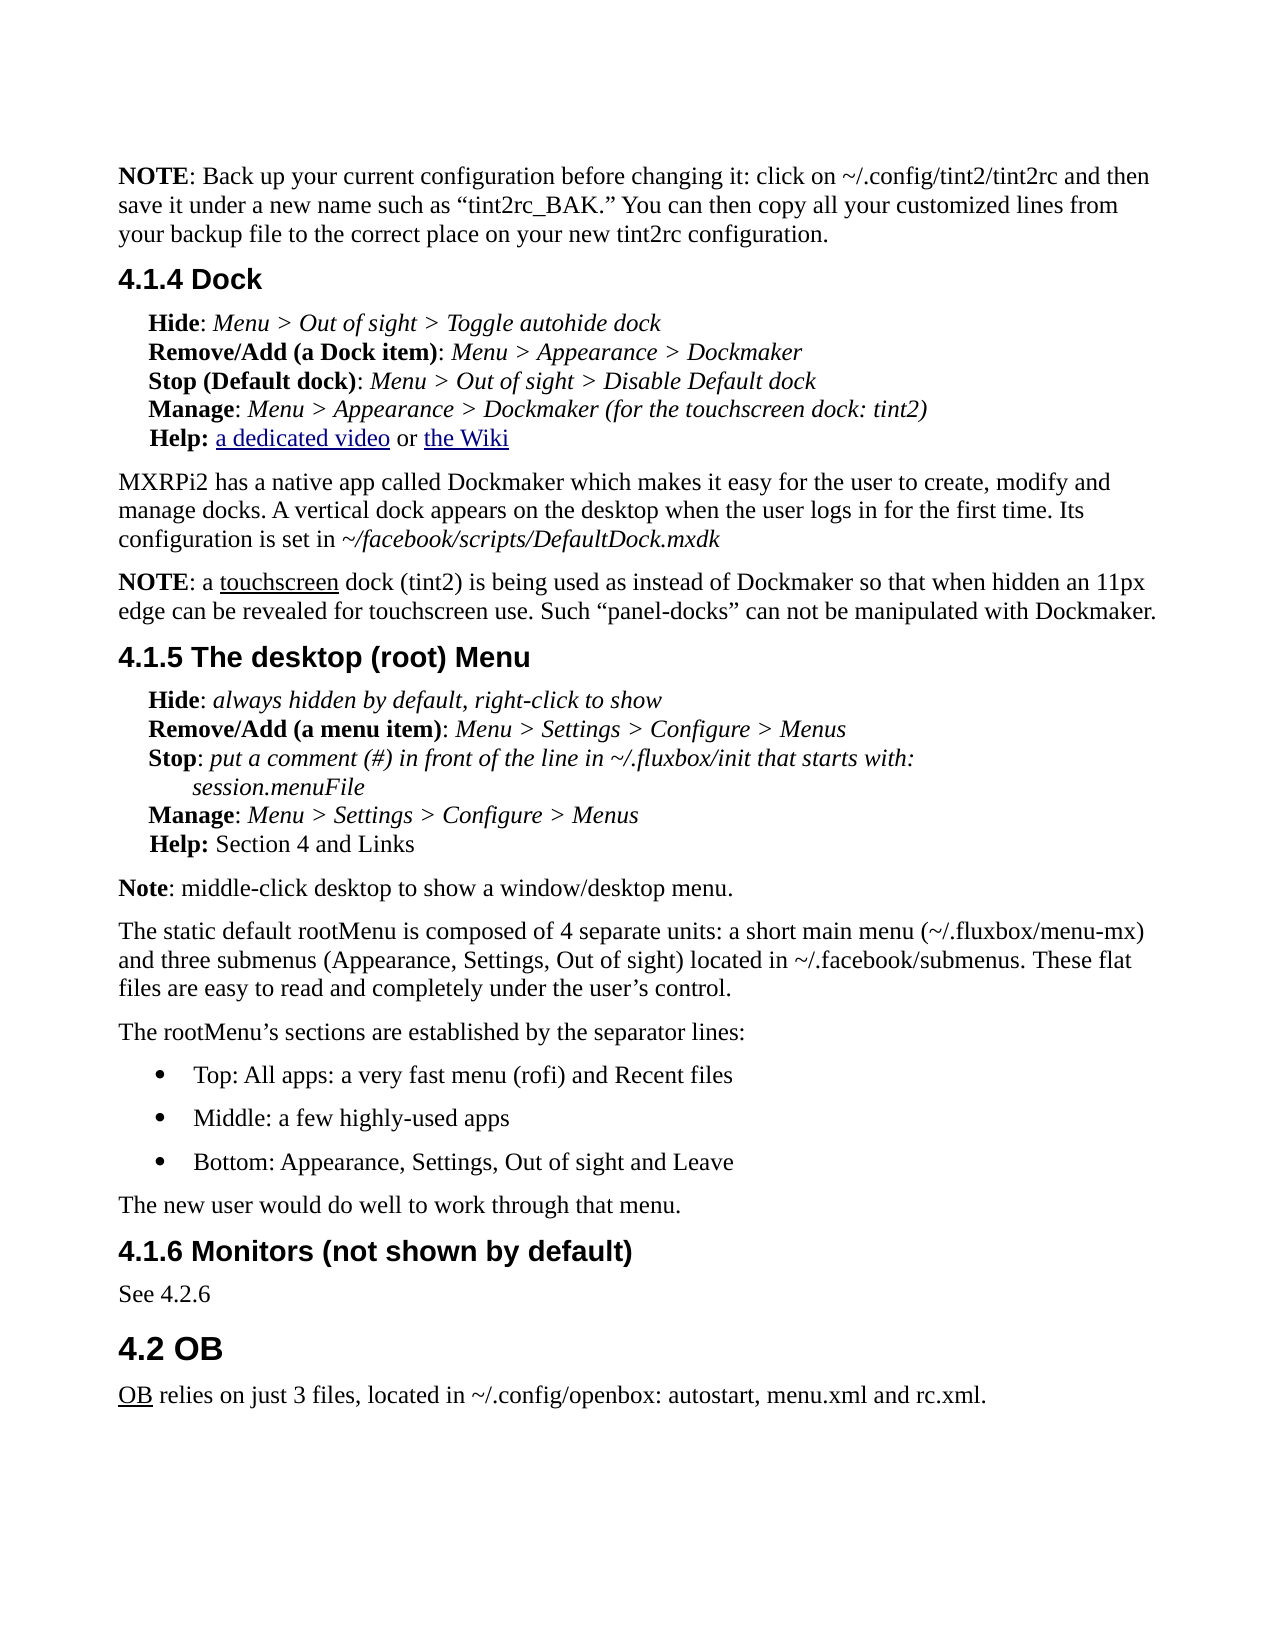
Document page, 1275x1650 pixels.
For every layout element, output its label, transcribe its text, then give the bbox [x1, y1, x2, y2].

list Top: All apps: a very fast menu (rofi) and Recent files [156, 1060, 1157, 1089]
text Manage: Menu > Appearance > Dockmaker (for the touchscreen dock: tint2) [148, 394, 1157, 423]
text See 4.2.6 [118, 1279, 1157, 1308]
text NOTE: a touchscreen dock (tint2) is being used as instead of Dockmaker so that when hidden an 11px edge can be revealed for touchscreen use. Such “panel-docks” can not be manipulated with Dockmaker. [118, 567, 1157, 625]
text Remove/Add (a Dock item): Menu > Appearance > Dockmaker [148, 337, 1157, 366]
text The new user would do well to work through that menu. [118, 1190, 1157, 1219]
text Help: a dedicated video or the Wiki [118, 423, 1157, 452]
text Hide: Menu > Out of sight > Toggle autohide dock [148, 308, 1157, 337]
text session.menuFile [148, 772, 1157, 801]
text Remove/Add (a menu item): Menu > Settings > Configure > Menus [148, 714, 1157, 743]
text MXRPi2 has a native app called Dockmaker which makes it easy for the user to create, modify and manage docks. A vertical dock appears on the desktop when the user logs in for the first time. Its configuration is set in ~/facebook/scripts/DefaultDock.mxdk [118, 467, 1157, 553]
text OB relies on just 3 files, located in ~/.config/openbox: autostart, menu.xml and rc.xml. [118, 1380, 1157, 1409]
subtitle 4.1.5 The desktop (root) Menu [118, 639, 1157, 673]
text Manage: Menu > Settings > Configure > Menus [148, 801, 1157, 829]
list Middle: a few highly-used apps [156, 1103, 1157, 1132]
text Stop (Default dock): Menu > Out of sight > Disable Default dock [148, 366, 1157, 394]
text The static default rootMenu is composed of 4 separate units: a short main menu (~/.fluxbox/menu-mx) and three submenus (Appearance, Settings, Out of sight) located in ~/.facebook/submenus. These flat files are easy to read and completely under the user’s control. [118, 916, 1157, 1002]
text NOTE: Back up your current configuration before changing it: click on ~/.config/tint2/tint2rc and then save it under a new name such as “tint2rc_BAK.” You can then copy all your customized lines from your backup file to the correct place on your new tint2rc configuration. [118, 161, 1157, 248]
text Note: middle-click desktop to show a window/desktop menu. [118, 873, 1157, 901]
subtitle 4.1.4 Dock [118, 262, 1157, 296]
text Hide: always hidden by default, right-click to show [148, 686, 1157, 714]
text The rootMenu’s sections are established by the separator lines: [118, 1017, 1157, 1046]
subtitle 4.1.6 Monitors (not shown by default) [118, 1233, 1157, 1267]
text Stop: put a comment (#) in front of the line in ~/.fluxbox/init that starts with: [148, 743, 1157, 772]
text Help: Section 4 and Links [118, 829, 1157, 858]
list Bottom: Appearance, Settings, Out of sight and Leave [156, 1147, 1157, 1176]
subtitle 4.2 OB [118, 1329, 1157, 1368]
